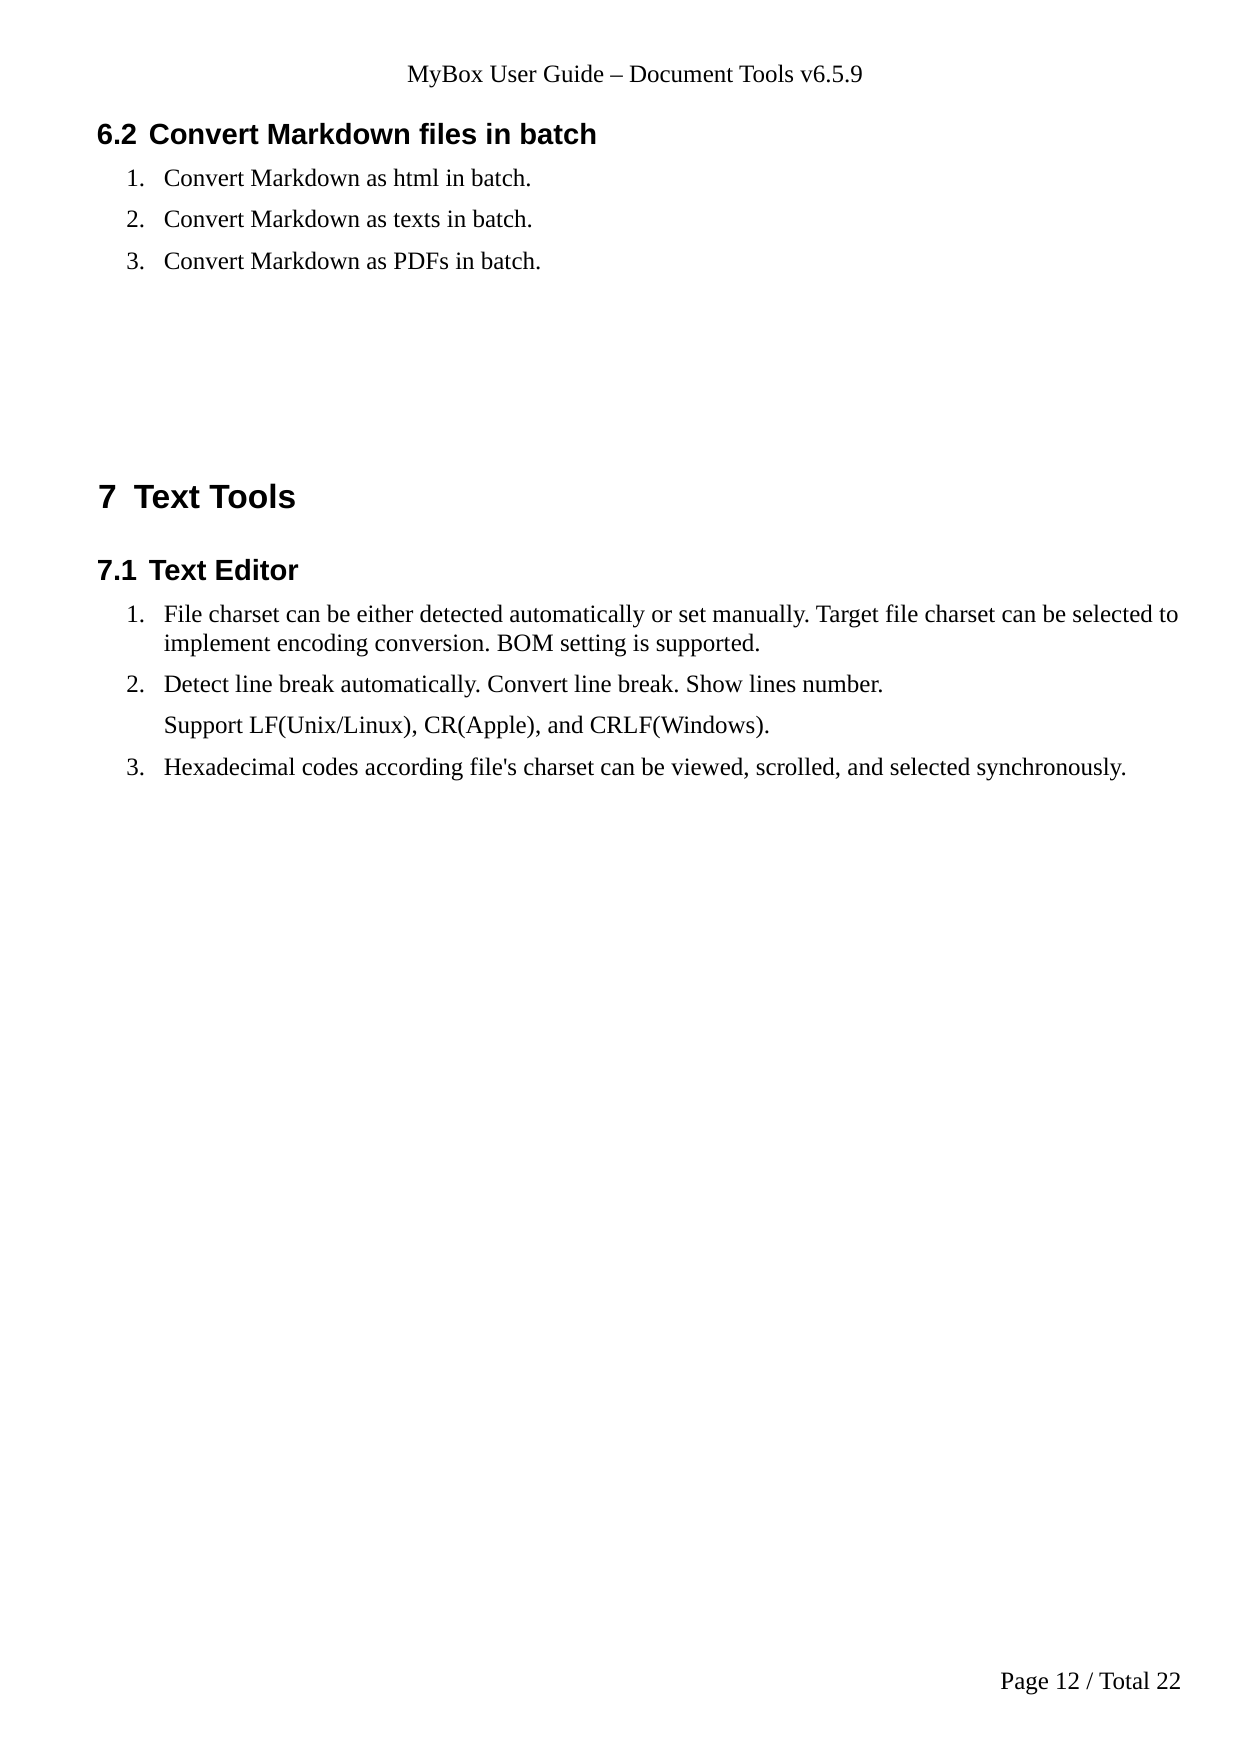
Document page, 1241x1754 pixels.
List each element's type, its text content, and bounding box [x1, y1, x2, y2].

list Hexadecimal codes according file's charset can be viewed, scrolled, and selected synchronously. [126, 752, 1181, 781]
list Detect line break automatically. Convert line break. Show lines number. [126, 669, 1181, 698]
list Support LF(Unix/Linux), CR(Apple), and CRLF(Windows). [126, 711, 1181, 739]
list Convert Markdown as html in batch. [126, 163, 1181, 192]
subtitle Text Tools [88, 477, 1181, 516]
subtitle Text Editor [88, 553, 1181, 587]
list File charset can be either detected automatically or set manually. Target file charset can be selected to implement encoding conversion. BOM setting is supported. [126, 599, 1181, 657]
list Convert Markdown as texts in batch. [126, 204, 1181, 233]
subtitle Convert Markdown files in batch [88, 117, 1181, 151]
list Convert Markdown as PDFs in batch. [126, 246, 1181, 274]
